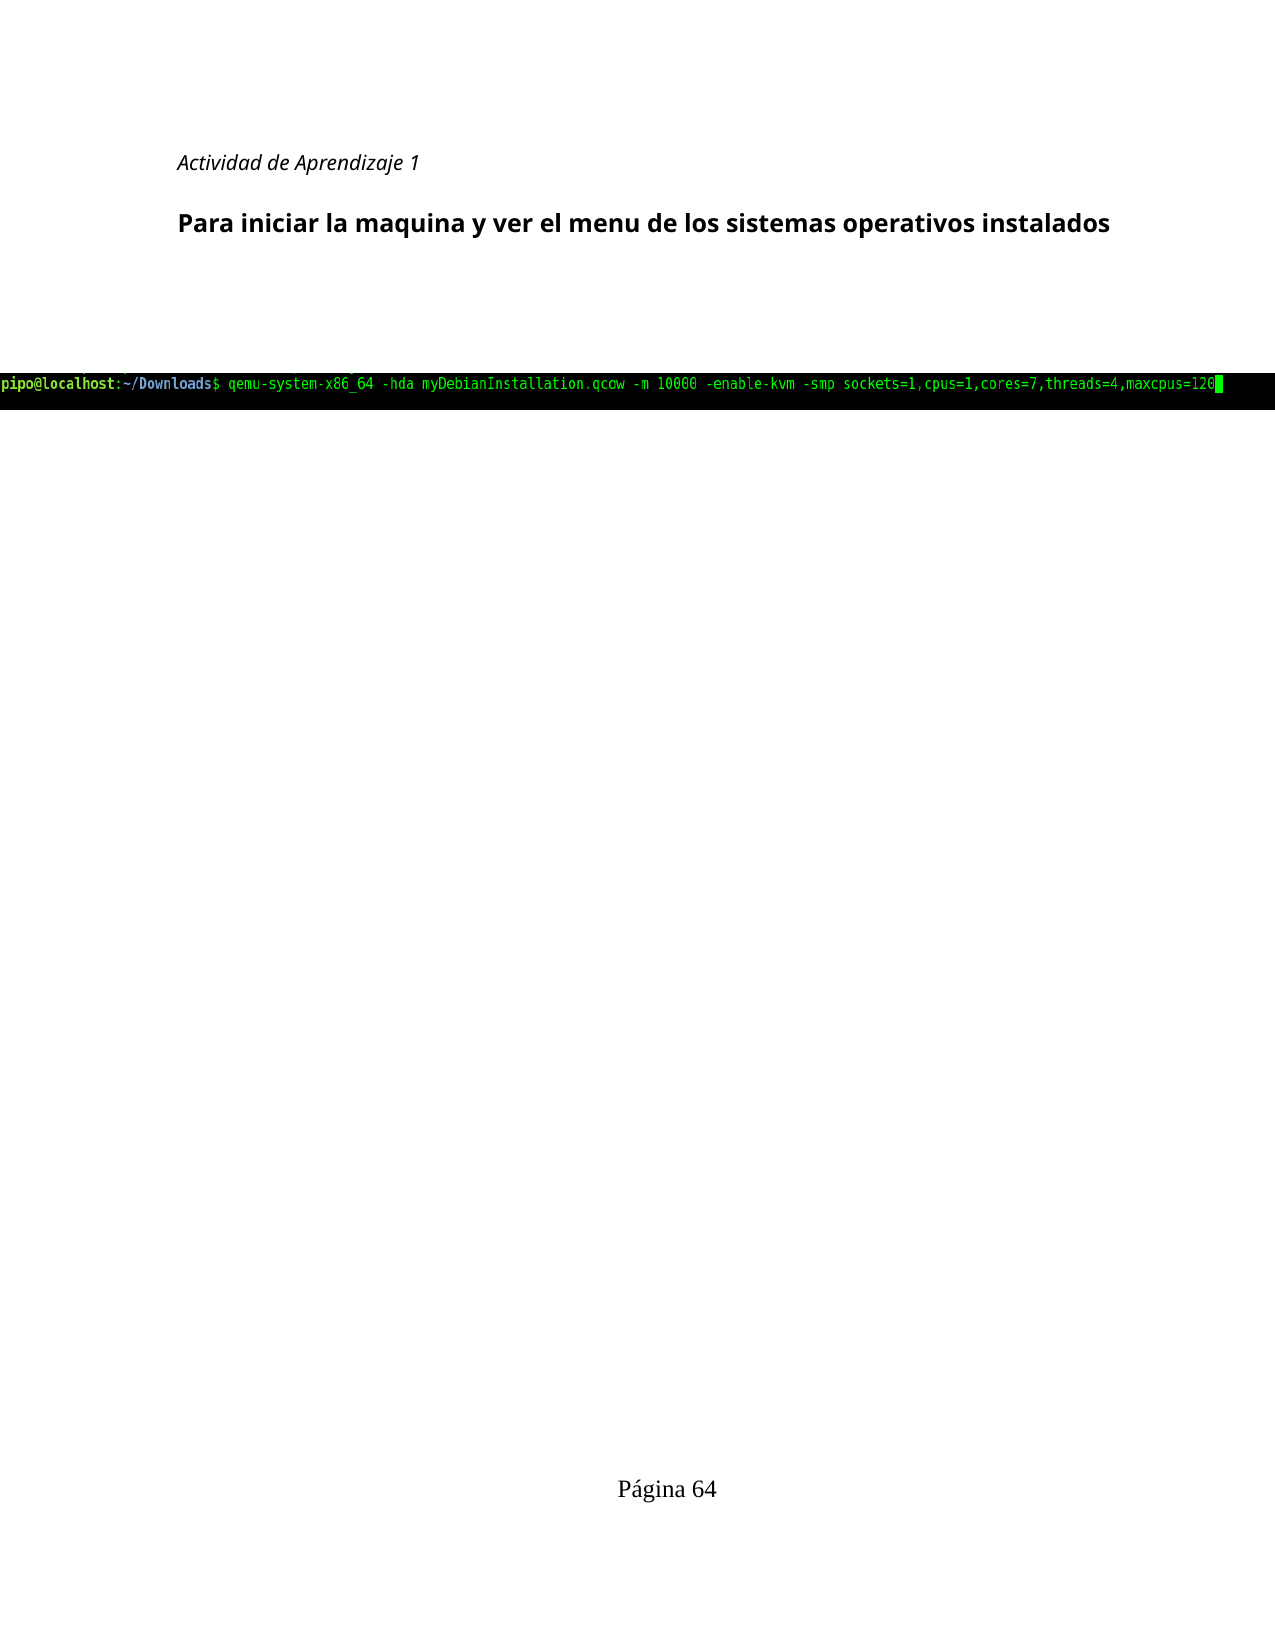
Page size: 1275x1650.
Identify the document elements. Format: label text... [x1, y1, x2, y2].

picture [0, 373, 1275, 410]
text Para iniciar la maquina y ver el menu de los sistemas operativos instalados [177, 206, 1157, 239]
